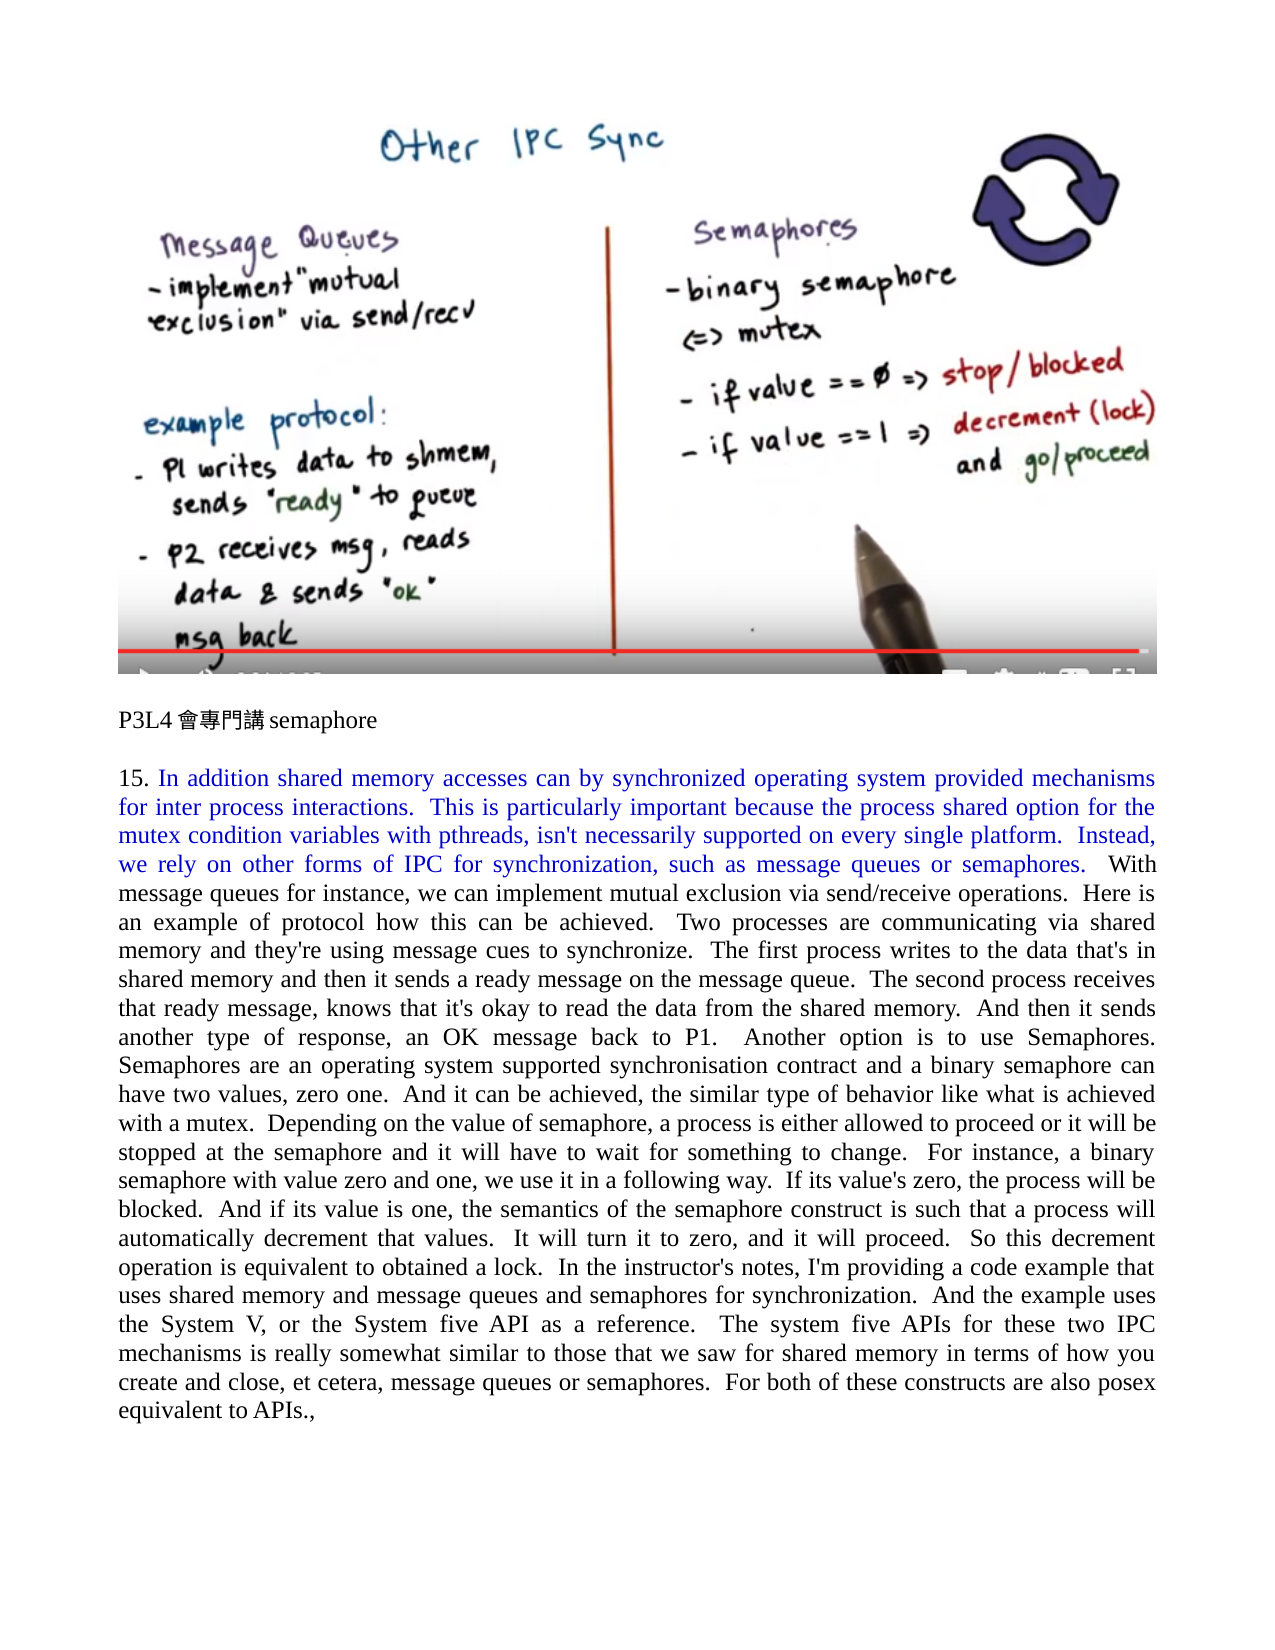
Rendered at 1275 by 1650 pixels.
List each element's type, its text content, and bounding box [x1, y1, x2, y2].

text 15. In addition shared memory accesses can by synchronized operating system provided mechanisms for inter process interactions. This is particularly important because the process shared option for the mutex condition variables with pthreads, isn't necessarily supported on every single platform. Instead, we rely on other forms of IPC for synchronization, such as message queues or semaphores. With message queues for instance, we can implement mutual exclusion via send/receive operations. Here is an example of protocol how this can be achieved. Two processes are communicating via shared memory and they're using message cues to synchronize. The first process writes to the data that's in shared memory and then it sends a ready message on the message queue. The second process receives that ready message, knows that it's okay to read the data from the shared memory. And then it sends another type of response, an OK message back to P1. Another option is to use Semaphores. Semaphores are an operating system supported synchronisation contract and a binary semaphore can have two values, zero one. And it can be achieved, the similar type of behavior like what is achieved with a mutex. Depending on the value of semaphore, a process is either allowed to proceed or it will be stopped at the semaphore and it will have to wait for something to change. For instance, a binary semaphore with value zero and one, we use it in a following way. If its value's zero, the process will be blocked. And if its value is one, the semantics of the semaphore construct is such that a process will automatically decrement that values. It will turn it to zero, and it will proceed. So this decrement operation is equivalent to obtained a lock. In the instructor's notes, I'm providing a code example that uses shared memory and message queues and semaphores for synchronization. And the example uses the System V, or the System five API as a reference. The system five APIs for these two IPC mechanisms is really somewhat similar to those that we saw for shared memory in terms of how you create and close, et cetera, message queues or semaphores. For both of these constructs are also posex equivalent to APIs., [118, 763, 1157, 1424]
picture [118, 118, 1157, 674]
text P3L4會專門講semaphore [118, 703, 1157, 734]
